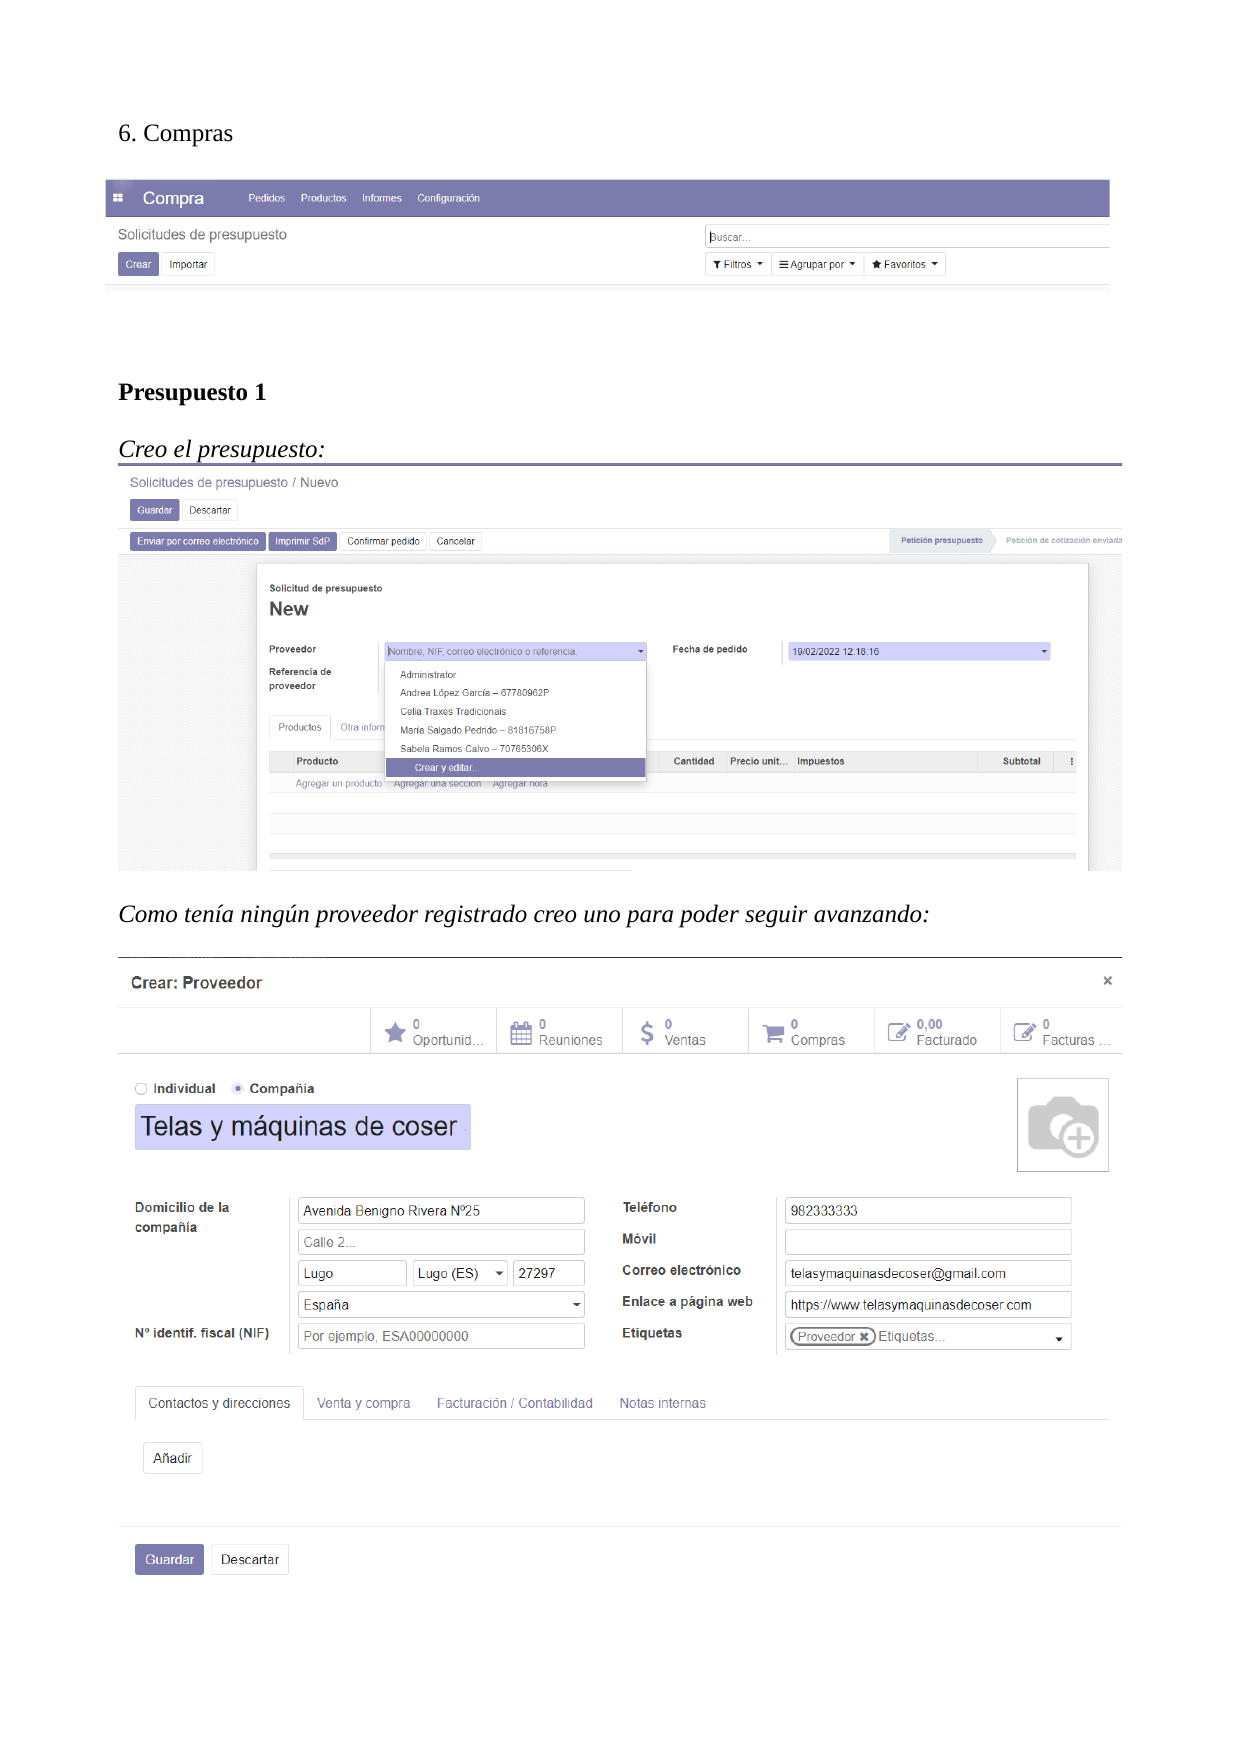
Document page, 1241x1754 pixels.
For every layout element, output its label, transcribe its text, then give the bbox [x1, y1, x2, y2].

picture [118, 957, 1123, 1592]
picture [118, 463, 1123, 871]
picture [105, 178, 1110, 291]
text 6. Compras [118, 118, 1122, 147]
text Presupuesto 1 [118, 377, 1122, 406]
text Como tenía ningún proveedor registrado creo uno para poder seguir avanzando: [118, 899, 1122, 957]
text Creo el presupuesto: [118, 434, 1122, 463]
